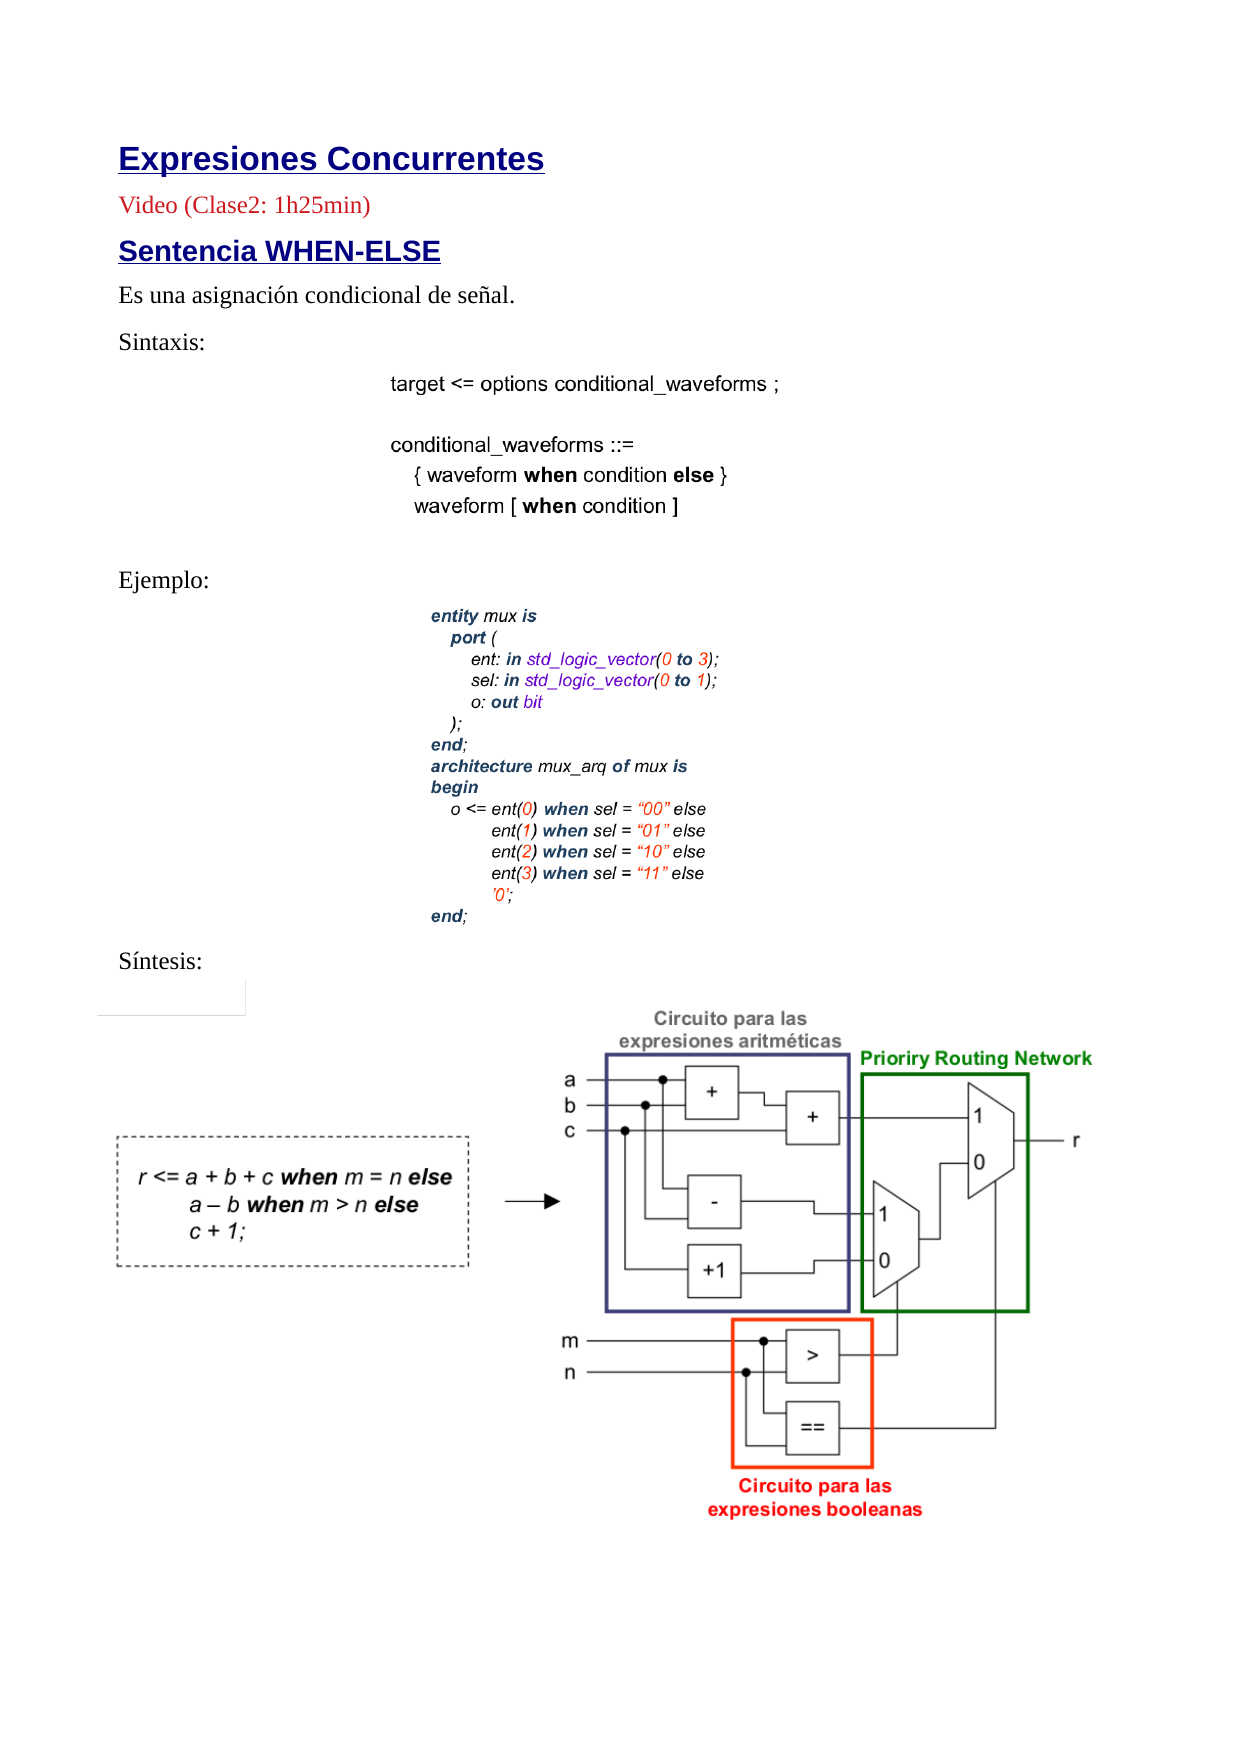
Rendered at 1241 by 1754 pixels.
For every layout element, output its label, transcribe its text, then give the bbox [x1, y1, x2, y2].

subtitle Sentencia WHEN-ELSE [118, 233, 1122, 267]
text Sintaxis: [118, 327, 1122, 356]
text Ejemplo: [118, 565, 1122, 594]
subtitle Expresiones Concurrentes [118, 139, 1122, 178]
picture [402, 600, 742, 932]
picture [374, 358, 806, 533]
text Es una asignación condicional de señal. [118, 280, 1122, 308]
text Síntesis: [118, 946, 1122, 975]
picture [97, 979, 1102, 1524]
text Video (Clase2: 1h25min) [118, 190, 1122, 219]
